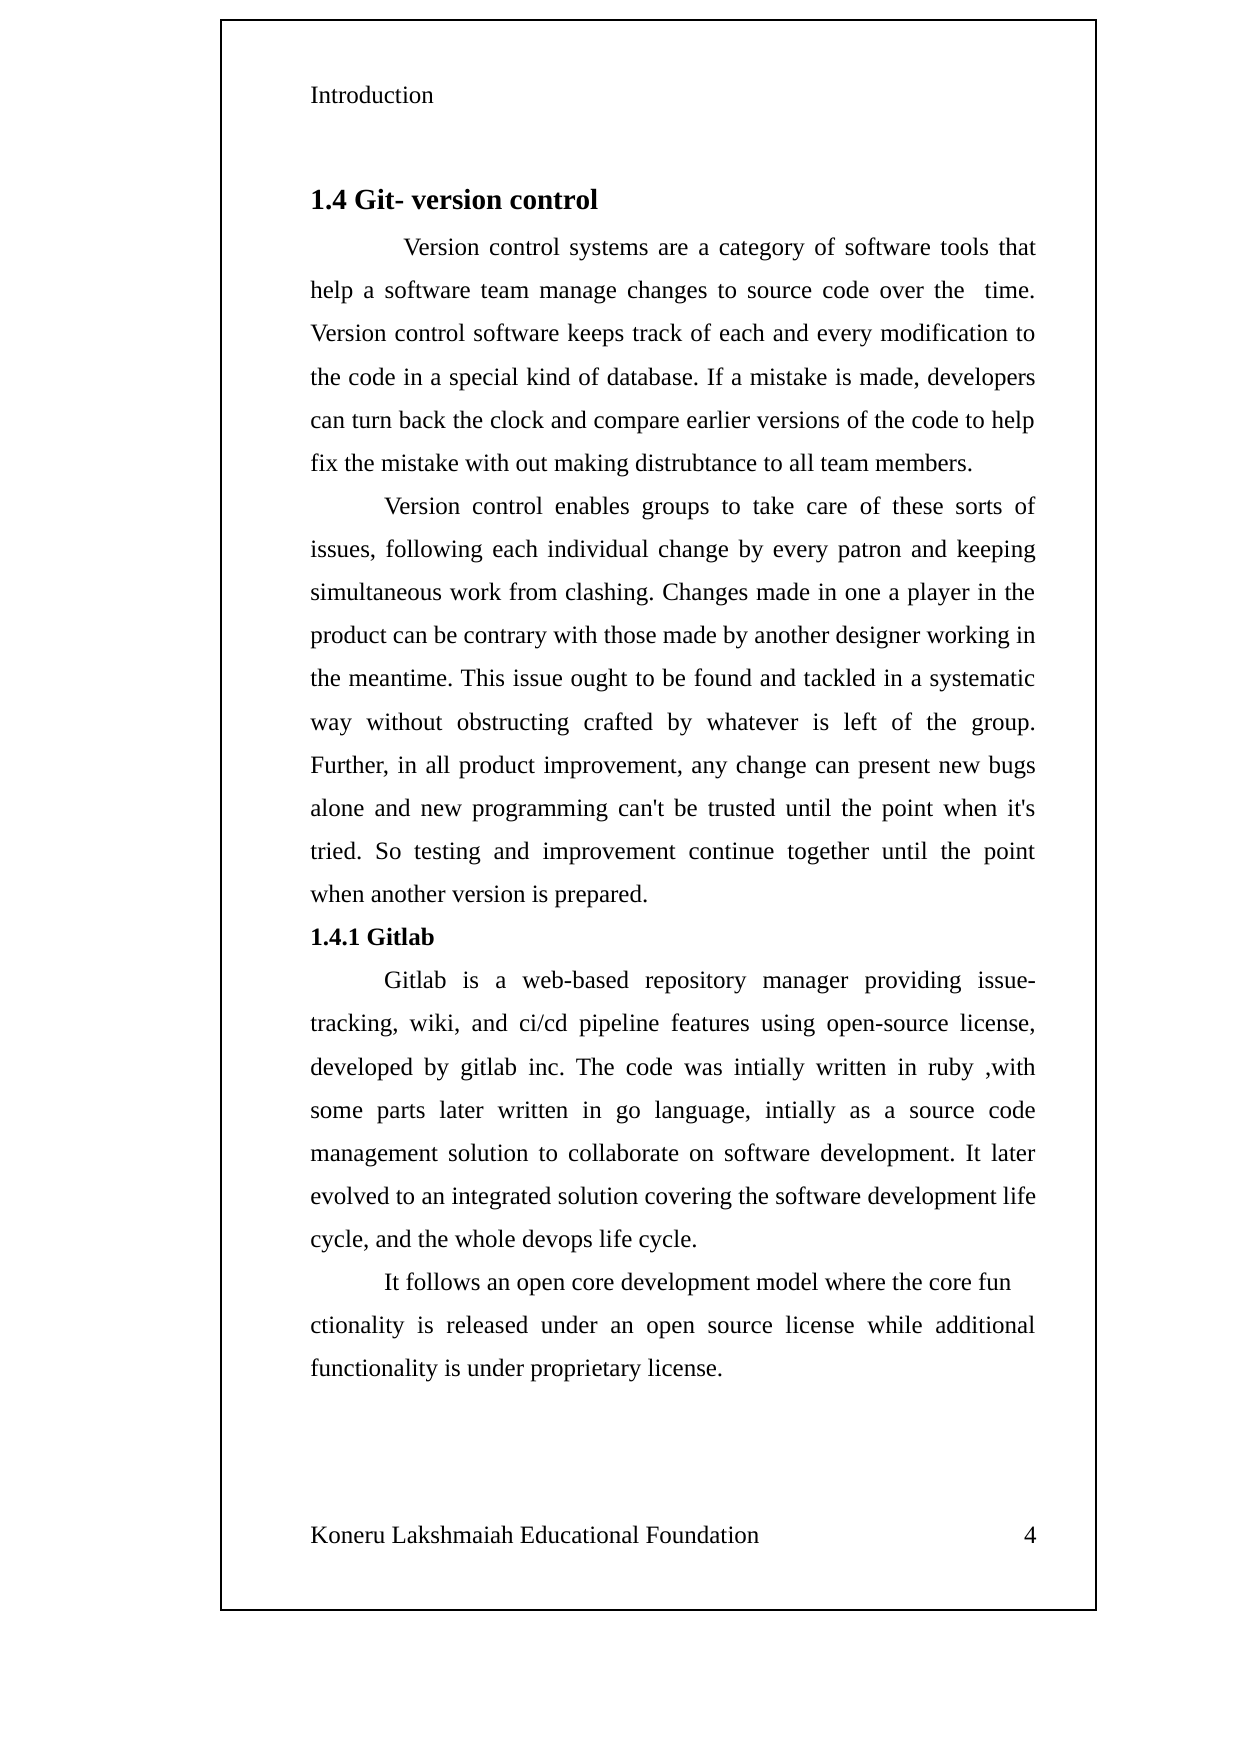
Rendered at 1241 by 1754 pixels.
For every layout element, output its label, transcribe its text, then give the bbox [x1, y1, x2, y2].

text 1.4.1 Gitlab [310, 922, 1036, 951]
text 1.4 Git- version control [310, 182, 1036, 216]
text ctionality is released under an open source license while additional functionality is under proprietary license. [310, 1310, 1036, 1382]
text Version control enables groups to take care of these sorts of issues, following each individual change by every patron and keeping simultaneous work from clashing. Changes made in one a player in the product can be contrary with those made by another designer working in the meantime. This issue ought to be found and tackled in a systematic way without obstructing crafted by whatever is left of the group. Further, in all product improvement, any change can present new bugs alone and new programming can't be trusted until the point when it's tried. So testing and improvement continue together until the point when another version is prepared. [310, 491, 1036, 908]
text It follows an open core development model where the core fun [310, 1267, 1036, 1296]
text Gitlab is a web-based repository manager providing issue-tracking, wiki, and ci/cd pipeline features using open-source license, developed by gitlab inc. The code was intially written in ruby ,with some parts later written in go language, intially as a source code management solution to collaborate on software development. It later evolved to an integrated solution covering the software development life cycle, and the whole devops life cycle. [310, 965, 1036, 1253]
text Version control systems are a category of software tools that help a software team manage changes to source code over the time. Version control software keeps track of each and every modification to the code in a special kind of database. If a mistake is made, developers can turn back the clock and compare earlier versions of the code to help fix the mistake with out making distrubtance to all team members. [310, 232, 1036, 477]
